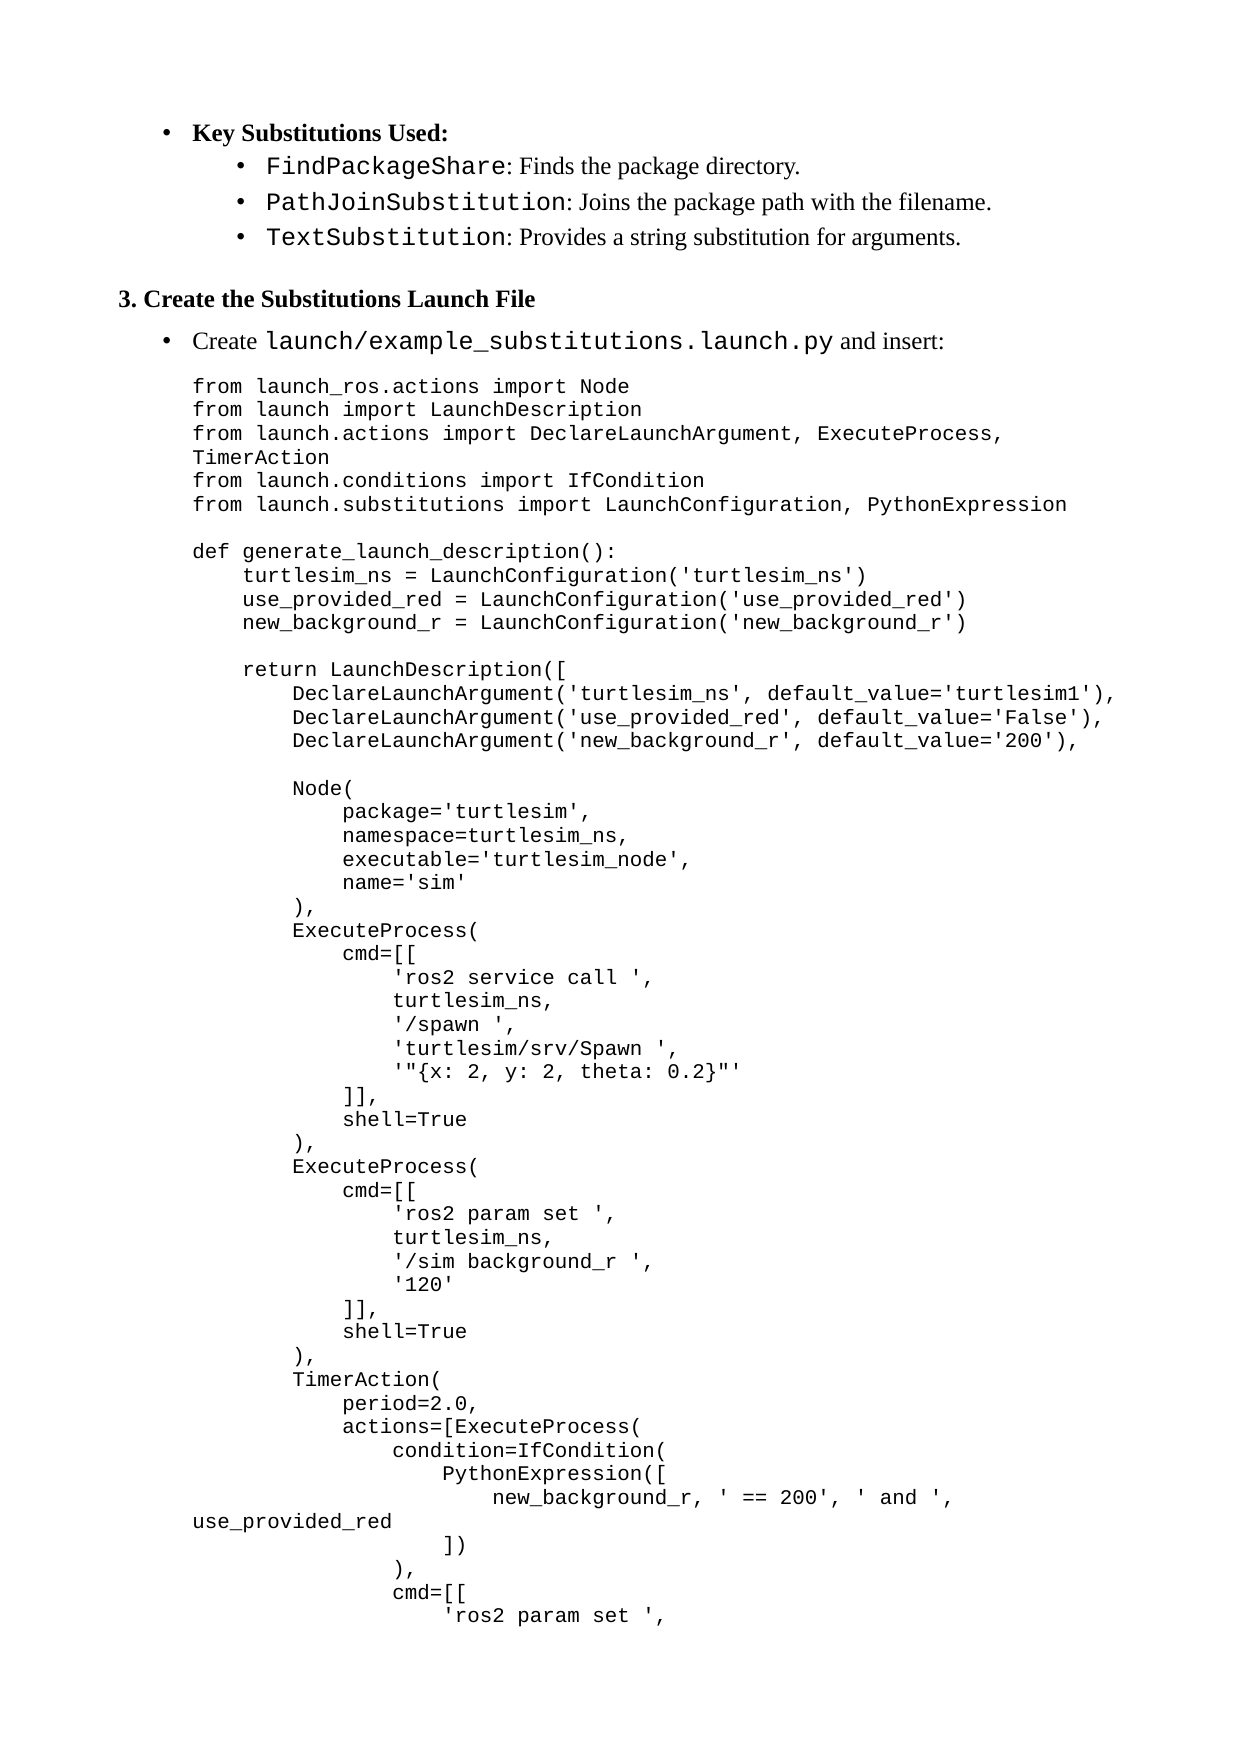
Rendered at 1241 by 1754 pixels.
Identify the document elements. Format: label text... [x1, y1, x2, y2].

list '/sim background_r ', [162, 1251, 1122, 1274]
list cmd=[[ [162, 1180, 1122, 1203]
list cmd=[[ [162, 943, 1122, 967]
subtitle 3. Create the Substitutions Launch File [118, 284, 1122, 313]
list '"{x: 2, y: 2, theta: 0.2}"' [162, 1061, 1122, 1085]
list executable='turtlesim_node', [162, 849, 1122, 872]
list turtlesim_ns, [162, 991, 1122, 1014]
list actions=[ExecuteProcess( [162, 1416, 1122, 1440]
list namespace=turtlesim_ns, [162, 825, 1122, 849]
list PythonExpression([ [162, 1463, 1122, 1487]
list 'ros2 param set ', [162, 1605, 1122, 1629]
list ), [162, 1558, 1122, 1582]
list PathJoinSubstitution: Joins the package path with the filename. [236, 187, 1122, 217]
list from launch import LaunchDescription [162, 399, 1122, 423]
list 'ros2 service call ', [162, 967, 1122, 991]
list from launch.substitutions import LaunchConfiguration, PythonExpression [162, 494, 1122, 518]
list ]) [162, 1534, 1122, 1558]
list shell=True [162, 1109, 1122, 1132]
list new_background_r = LaunchConfiguration('new_background_r') [162, 612, 1122, 636]
list period=2.0, [162, 1392, 1122, 1416]
list 'turtlesim/srv/Spawn ', [162, 1038, 1122, 1061]
list from launch.conditions import IfCondition [162, 470, 1122, 494]
list '120' [162, 1274, 1122, 1298]
list ), [162, 1345, 1122, 1369]
list DeclareLaunchArgument('turtlesim_ns', default_value='turtlesim1'), [162, 683, 1122, 707]
list name='sim' [162, 872, 1122, 896]
list new_background_r, ' == 200', ' and ', use_provided_red [162, 1487, 1122, 1534]
list ExecuteProcess( [162, 1156, 1122, 1180]
list DeclareLaunchArgument('new_background_r', default_value='200'), [162, 730, 1122, 754]
list cmd=[[ [162, 1582, 1122, 1605]
list ), [162, 896, 1122, 919]
list TimerAction( [162, 1369, 1122, 1392]
list use_provided_red = LaunchConfiguration('use_provided_red') [162, 588, 1122, 612]
list ), [162, 1132, 1122, 1156]
list package='turtlesim', [162, 801, 1122, 825]
list Create launch/example_substitutions.launch.py and insert: [162, 326, 1122, 357]
list from launch.actions import DeclareLaunchArgument, ExecuteProcess, TimerAction [162, 423, 1122, 470]
list TextSubstitution: Provides a string substitution for arguments. [236, 222, 1122, 253]
list ExecuteProcess( [162, 919, 1122, 943]
list '/spawn ', [162, 1014, 1122, 1038]
list from launch_ros.actions import Node [162, 376, 1122, 399]
list DeclareLaunchArgument('use_provided_red', default_value='False'), [162, 707, 1122, 730]
list Node( [162, 778, 1122, 801]
list FindPackageShare: Finds the package directory. [236, 151, 1122, 182]
list ]], [162, 1298, 1122, 1322]
list turtlesim_ns, [162, 1227, 1122, 1251]
list ]], [162, 1085, 1122, 1109]
list return LaunchDescription([ [162, 659, 1122, 683]
list Key Substitutions Used: [162, 118, 1122, 147]
list def generate_launch_description(): [162, 541, 1122, 565]
list turtlesim_ns = LaunchConfiguration('turtlesim_ns') [162, 565, 1122, 588]
list 'ros2 param set ', [162, 1203, 1122, 1227]
list shell=True [162, 1322, 1122, 1345]
list condition=IfCondition( [162, 1440, 1122, 1463]
